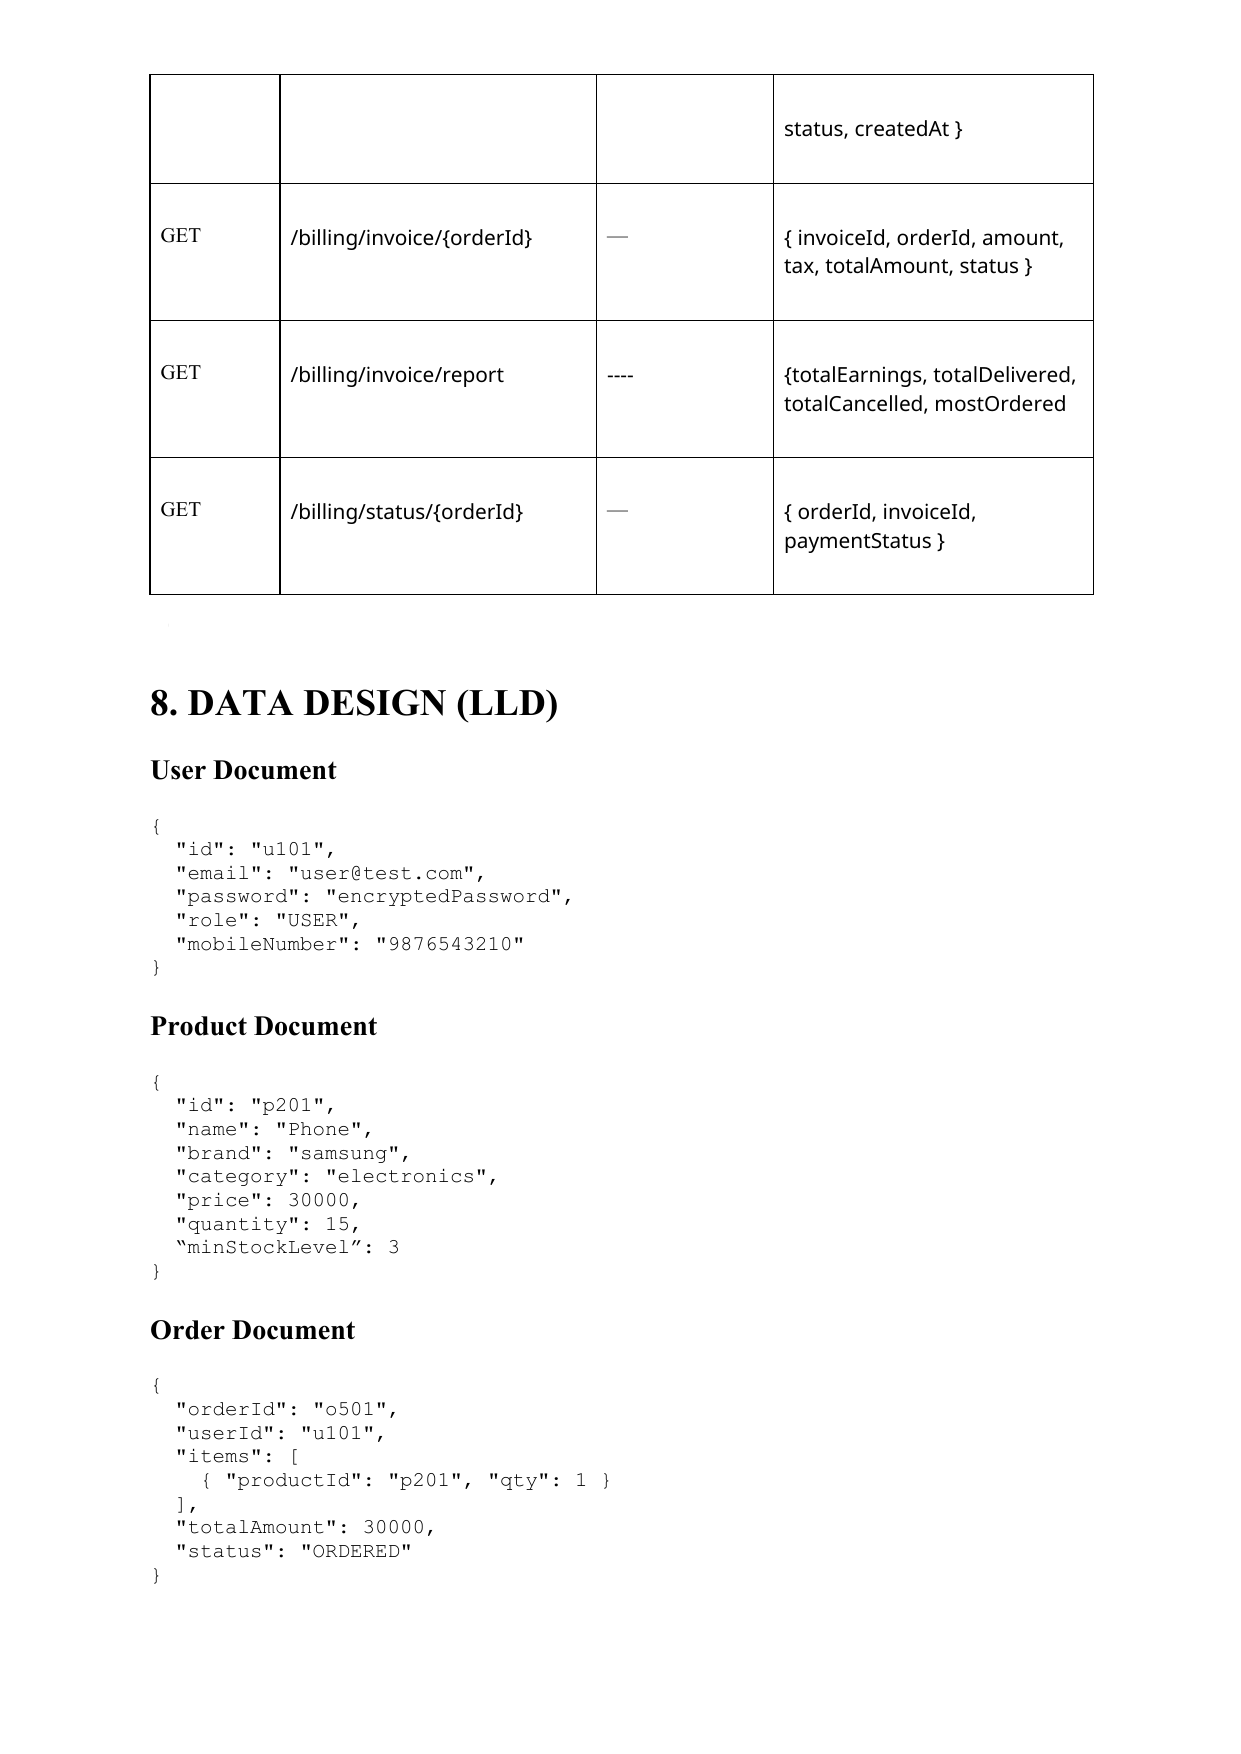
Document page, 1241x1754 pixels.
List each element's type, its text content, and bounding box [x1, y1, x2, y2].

text "id": "p201", [150, 1094, 1090, 1118]
text "price": 30000, [150, 1189, 1090, 1213]
table_cell { orderId, invoiceId, paymentStatus } [774, 458, 1093, 594]
text "email": "user@test.com", [150, 862, 1090, 886]
text { [150, 1374, 1090, 1398]
text } [150, 1563, 1090, 1587]
table_cell /billing/invoice/{orderId} [281, 184, 596, 319]
text { [150, 814, 1090, 838]
text Product Document [150, 1009, 1090, 1042]
text "name": "Phone", [150, 1118, 1090, 1142]
text 8. DATA DESIGN (LLD) [150, 681, 1090, 724]
table_cell { invoiceId, orderId, amount, tax, totalAmount, status } [774, 184, 1093, 319]
table_cell ---- [597, 321, 773, 457]
text } [150, 956, 1090, 980]
table_cell {totalEarnings, totalDelivered, totalCancelled, mostOrdered [774, 321, 1093, 457]
text "quantity": 15, [150, 1213, 1090, 1236]
text "category": "electronics", [150, 1165, 1090, 1189]
text "password": "encryptedPassword", [150, 886, 1090, 909]
table_cell /billing/invoice/report [281, 321, 596, 457]
text "mobileNumber": "9876543210" [150, 933, 1090, 956]
text } [150, 1260, 1090, 1284]
text ], [150, 1493, 1090, 1516]
text "items": [ [150, 1445, 1090, 1469]
table_cell [151, 75, 279, 182]
text "role": "USER", [150, 909, 1090, 933]
table_cell /billing/status/{orderId} [281, 458, 596, 594]
text "brand": "samsung", [150, 1142, 1090, 1165]
text { [150, 1071, 1090, 1094]
table_cell — [597, 458, 773, 594]
table_cell [597, 75, 773, 182]
table_cell status, createdAt } [774, 75, 1093, 182]
text "status": "ORDERED" [150, 1540, 1090, 1563]
text Order Document [150, 1313, 1090, 1345]
table_cell [281, 75, 596, 182]
table_cell GET [151, 321, 279, 457]
text "totalAmount": 30000, [150, 1516, 1090, 1540]
text "id": "u101", [150, 838, 1090, 862]
text "orderId": "o501", [150, 1398, 1090, 1422]
table_cell — [597, 184, 773, 319]
text "userId": "u101", [150, 1422, 1090, 1445]
text { "productId": "p201", "qty": 1 } [150, 1469, 1090, 1493]
table_cell GET [151, 184, 279, 319]
text “minStockLevel”: 3 [150, 1236, 1090, 1260]
text User Document [150, 753, 1090, 785]
table_cell GET [151, 458, 279, 594]
